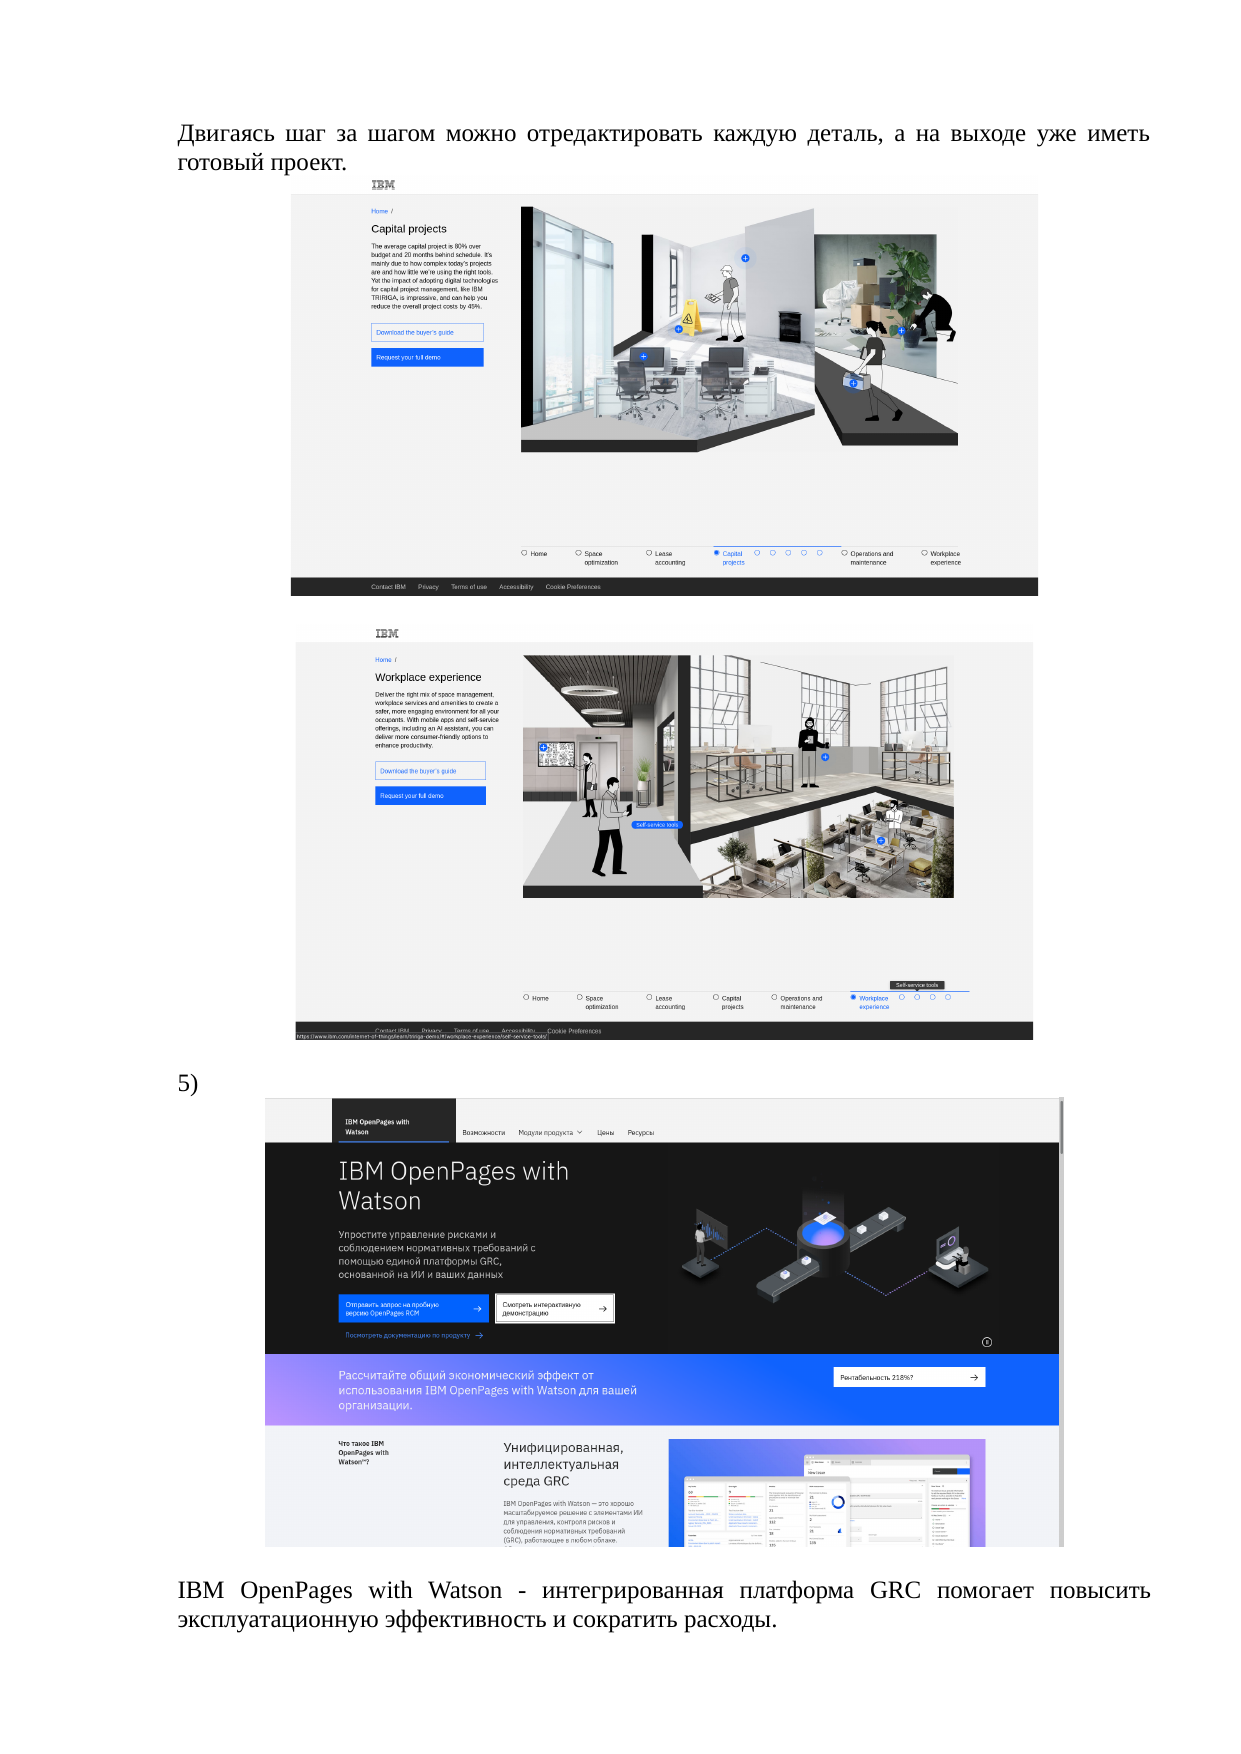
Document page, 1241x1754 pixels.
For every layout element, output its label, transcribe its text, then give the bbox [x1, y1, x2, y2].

picture [265, 1097, 1064, 1547]
text 5) [177, 1068, 1152, 1097]
picture [295, 624, 1034, 1040]
text IBM OpenPages with Watson - интегрированная платформа GRC помогает повысить эксплуатационную эффективность и сократить расходы. [177, 1575, 1152, 1633]
text Двигаясь шаг за шагом можно отредактировать каждую деталь, а на выходе уже иметь готовый проект. [177, 118, 1152, 176]
picture [290, 175, 1039, 596]
